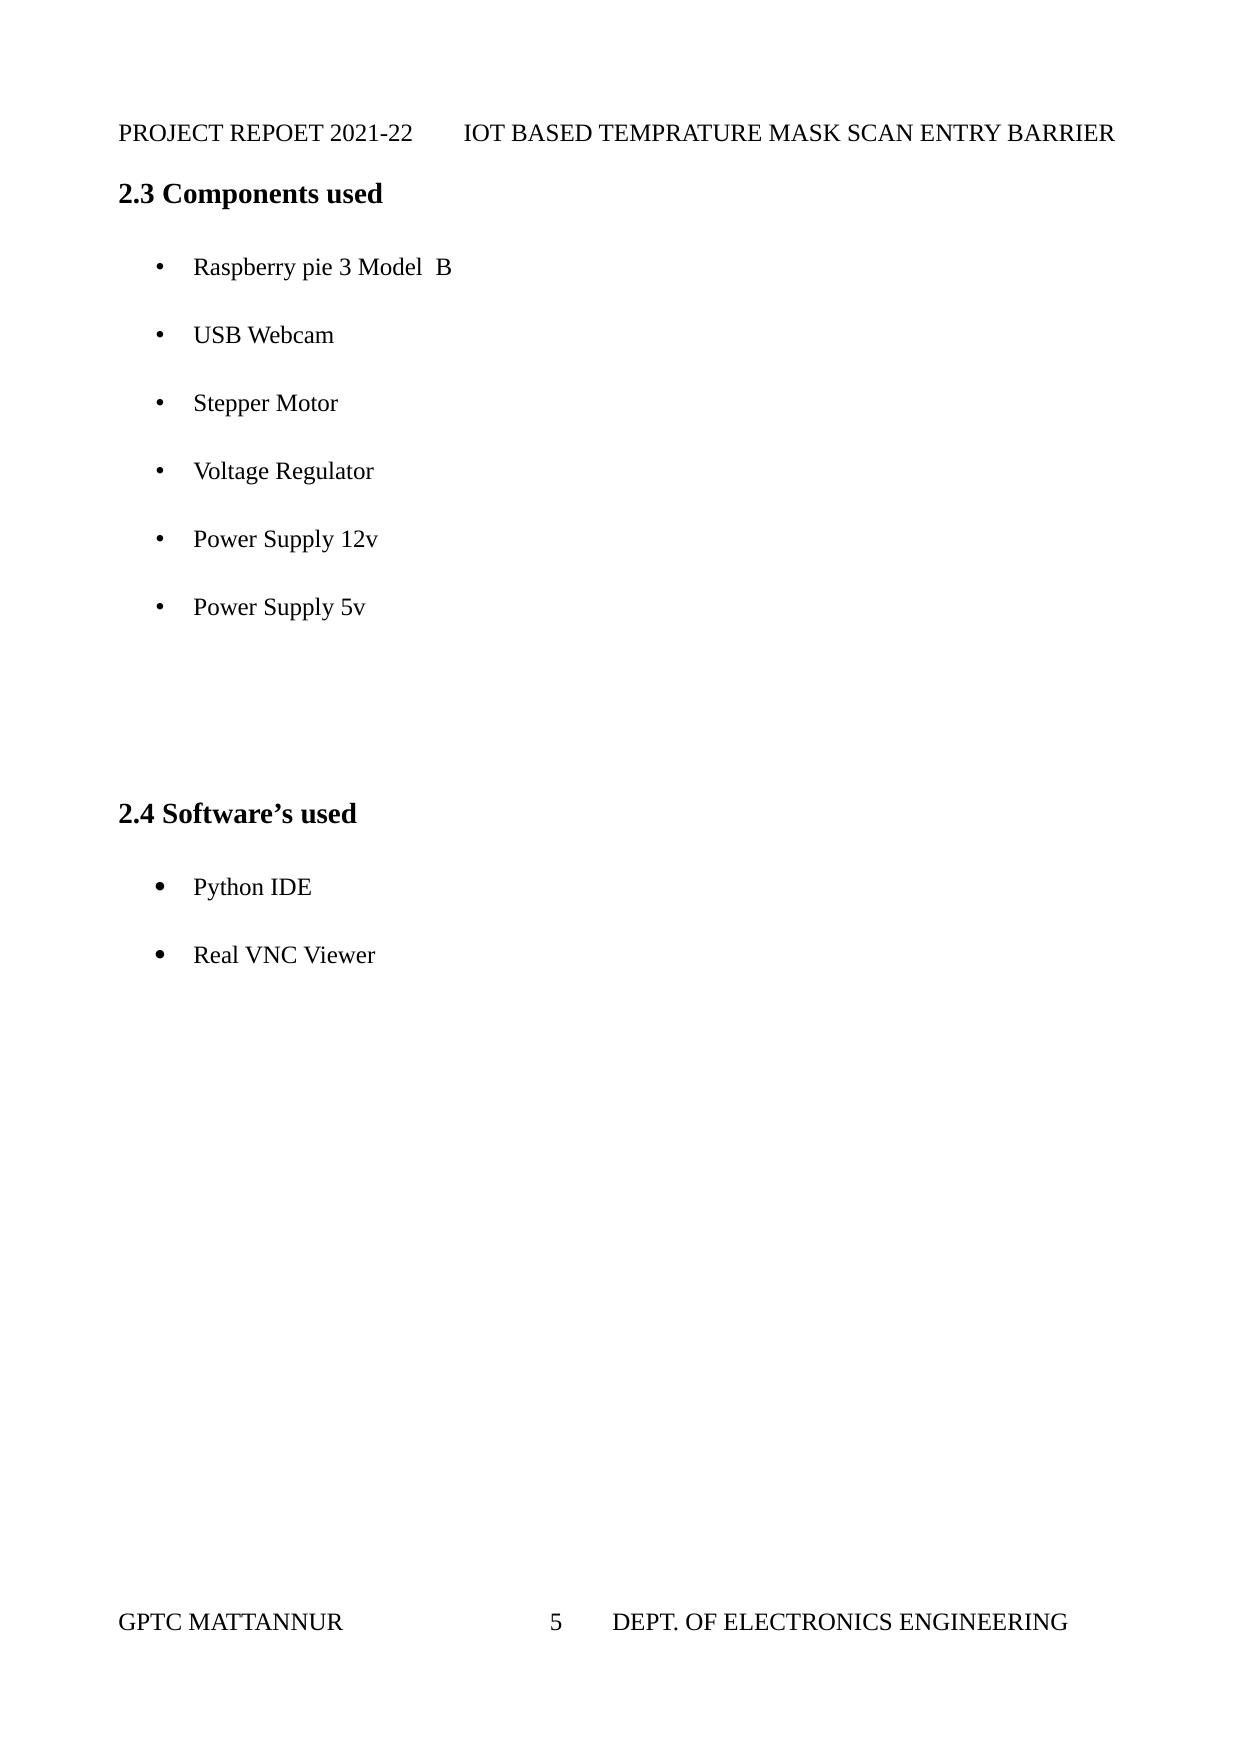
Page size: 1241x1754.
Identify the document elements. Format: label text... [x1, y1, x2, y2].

list Voltage Regulator [156, 456, 1122, 485]
list USB Webcam [156, 320, 1122, 348]
text 2.4 Software’s used [118, 797, 1122, 830]
list Stepper Motor [156, 388, 1122, 417]
text 2.3 Components used [118, 176, 1122, 210]
list Raspberry pie 3 Model B [156, 252, 1122, 280]
list Power Supply 5v [156, 592, 1122, 621]
list Python IDE [156, 872, 1122, 901]
list Real VNC Viewer [156, 940, 1122, 969]
list Power Supply 12v [156, 524, 1122, 553]
